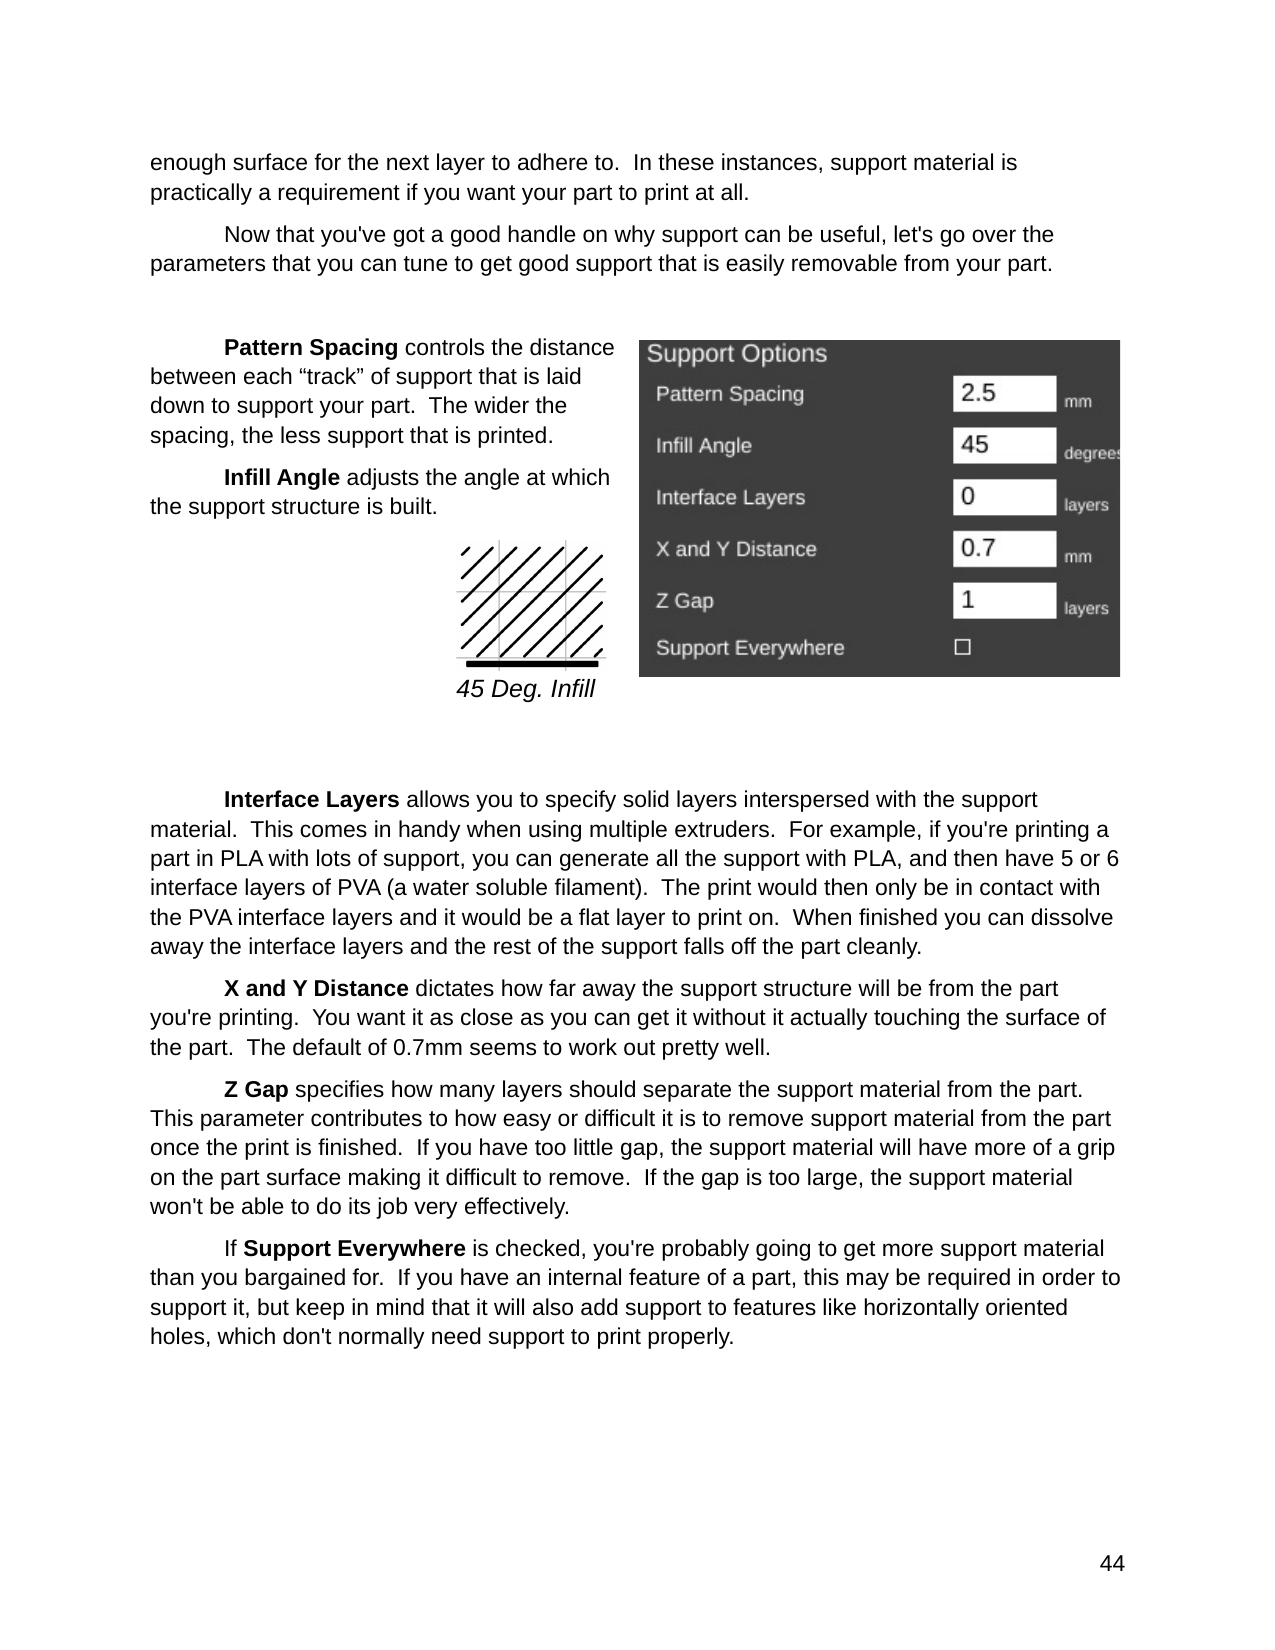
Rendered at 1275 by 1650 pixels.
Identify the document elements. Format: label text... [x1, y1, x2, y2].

subtitle Infill Angle adjusts the angle at which the support structure is built. [150, 464, 639, 519]
subtitle Interface Layers allows you to specify solid layers interspersed with the support material. This comes in handy when using multiple extruders. For example, if you're printing a part in PLA with lots of support, you can generate all the support with PLA, and then have 5 or 6 interface layers of PVA (a water soluble filament). The print would then only be in contact with the PVA interface layers and it would be a flat layer to print on. When finished you can dissolve away the interface layers and the rest of the support falls off the part cleanly. [150, 787, 1125, 959]
subtitle If Support Everywhere is checked, you're probably going to get more support material than you bargained for. If you have an internal feature of a part, this may be required in order to support it, but keep in mind that it will also add support to features like horizontally oriented holes, which don't normally need support to print properly. [150, 1236, 1125, 1349]
picture [456, 540, 607, 671]
subtitle Now that you've got a good handle on why support can be useful, let's go over the parameters that you can tune to get good support that is easily removable from your part. [150, 221, 1125, 276]
subtitle [456, 528, 606, 540]
subtitle enough surface for the next layer to adhere to. In these instances, support material is practically a requirement if you want your part to print at all. [150, 150, 1125, 205]
subtitle Z Gap specifies how many layers should separate the support material from the part. This parameter contributes to how easy or difficult it is to remove support material from the part once the print is finished. If you have too little gap, the support material will have more of a grip on the part surface making it difficult to remove. If the gap is too large, the support material won't be able to do its job very effectively. [150, 1076, 1125, 1219]
subtitle Pattern Spacing controls the distance between each “track” of support that is laid down to support your part. The wider the spacing, the less support that is printed. [150, 334, 1125, 448]
text 45 Deg. Infill [456, 671, 606, 703]
picture [639, 340, 1121, 677]
subtitle X and Y Distance dictates how far away the support structure will be from the part you're printing. You want it as close as you can get it without it actually touching the surface of the part. The default of 0.7mm seems to work out pretty well. [150, 976, 1125, 1060]
